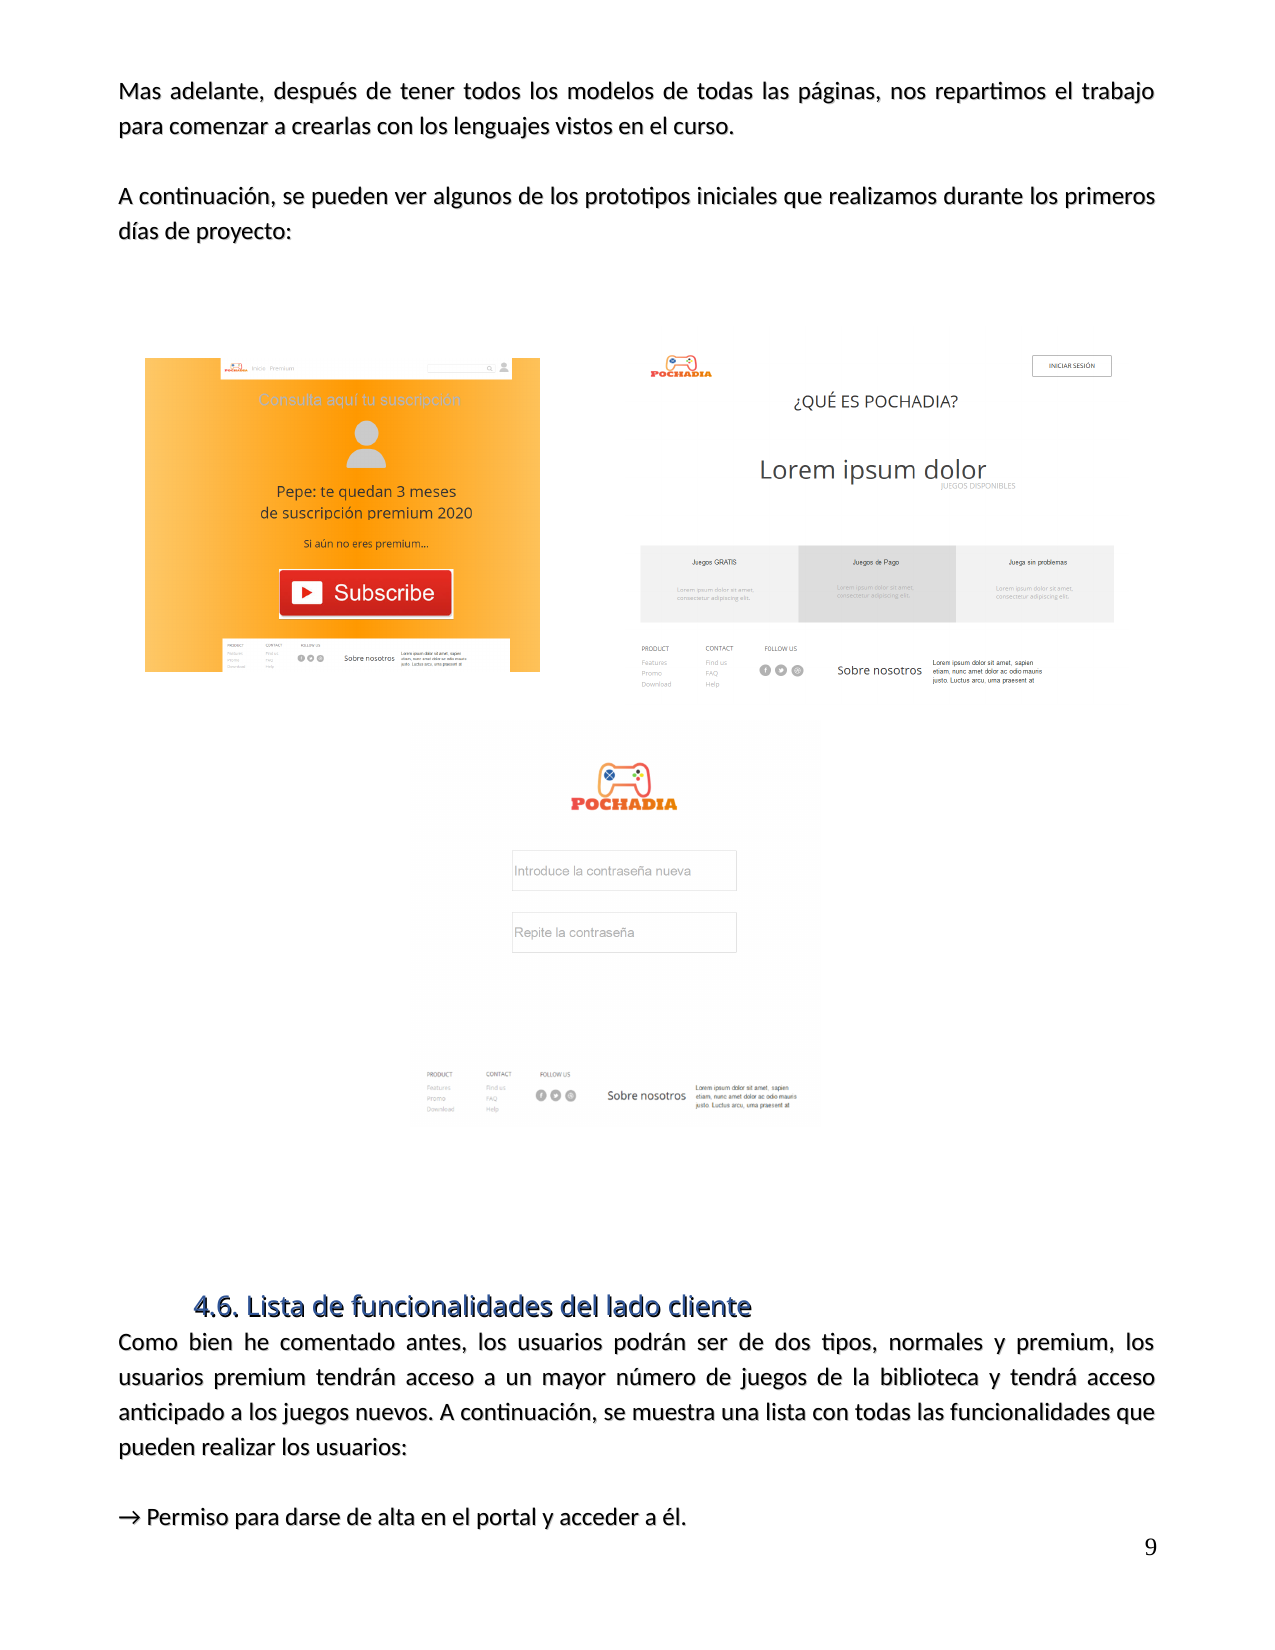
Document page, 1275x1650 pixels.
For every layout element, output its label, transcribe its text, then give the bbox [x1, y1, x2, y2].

text A continuación, se pueden ver algunos de los prototipos iniciales que realizamos durante los primeros días de proyecto: [118, 180, 1157, 246]
text Como bien he comentado antes, los usuarios podrán ser de dos tipos, normales y premium, los usuarios premium tendrán acceso a un mayor número de juegos de la biblioteca y tendrá acceso anticipado a los juegos nuevos. A continuación, se muestra una lista con todas las funcionalidades que pueden realizar los usuarios: [118, 1326, 1157, 1461]
text → Permiso para darse de alta en el portal y acceder a él. [118, 1501, 1157, 1531]
text Mas adelante, después de tener todos los modelos de todas las páginas, nos repartimos el trabajo para comenzar a crearlas con los lenguajes vistos en el curso. [118, 75, 1157, 141]
subtitle 4.6. Lista de funcionalidades del lado cliente [118, 1287, 1157, 1323]
